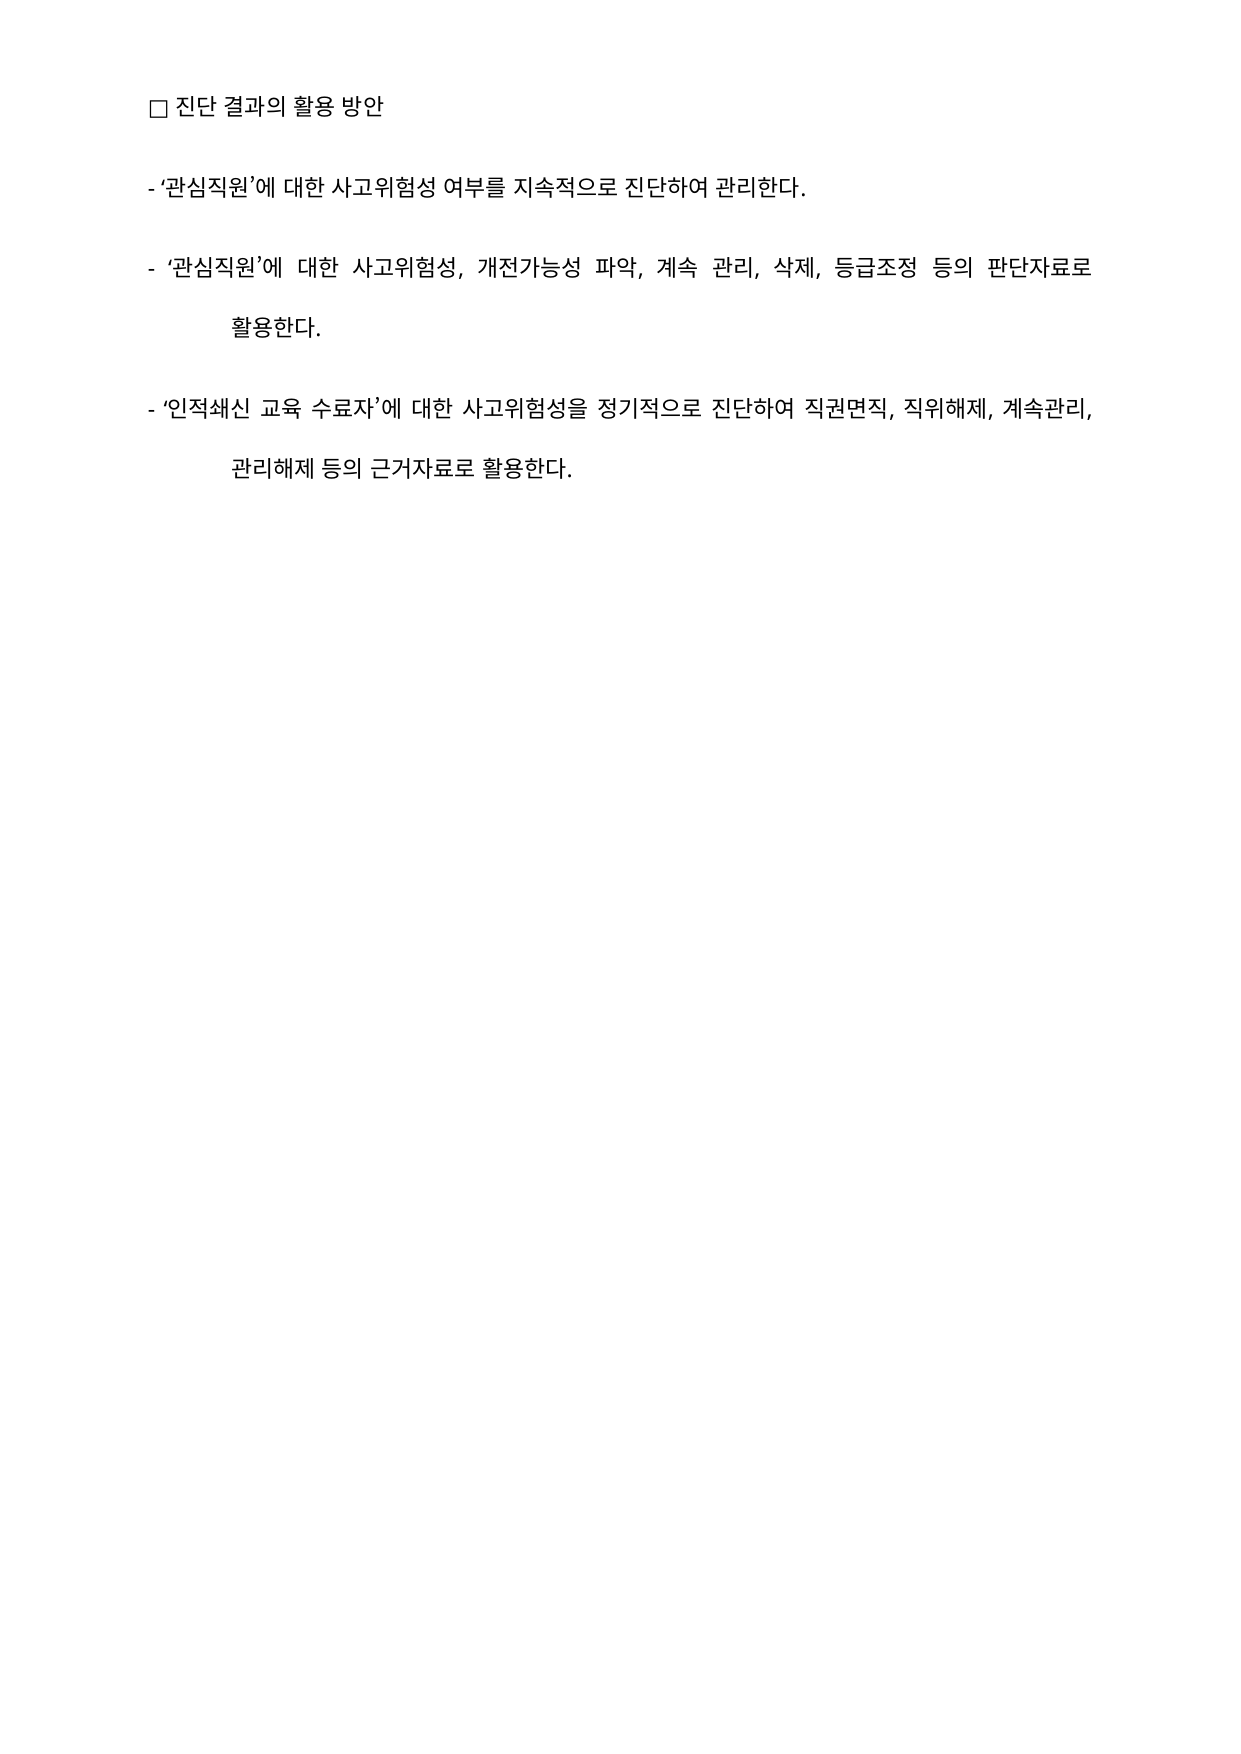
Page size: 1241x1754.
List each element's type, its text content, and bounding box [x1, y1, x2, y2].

text □ 진단 결과의 활용 방안 [148, 88, 1093, 122]
text - ‘관심직원’에 대한 사고위험성, 개전가능성 파악, 계속 관리, 삭제, 등급조정 등의 판단자료로 활용한다. [148, 250, 1093, 343]
text - ‘관심직원’에 대한 사고위험성 여부를 지속적으로 진단하여 관리한다. [148, 169, 1093, 203]
text - ‘인적쇄신 교육 수료자’에 대한 사고위험성을 정기적으로 진단하여 직권면직, 직위해제, 계속관리, 관리해제 등의 근거자료로 활용한다. [148, 391, 1093, 484]
